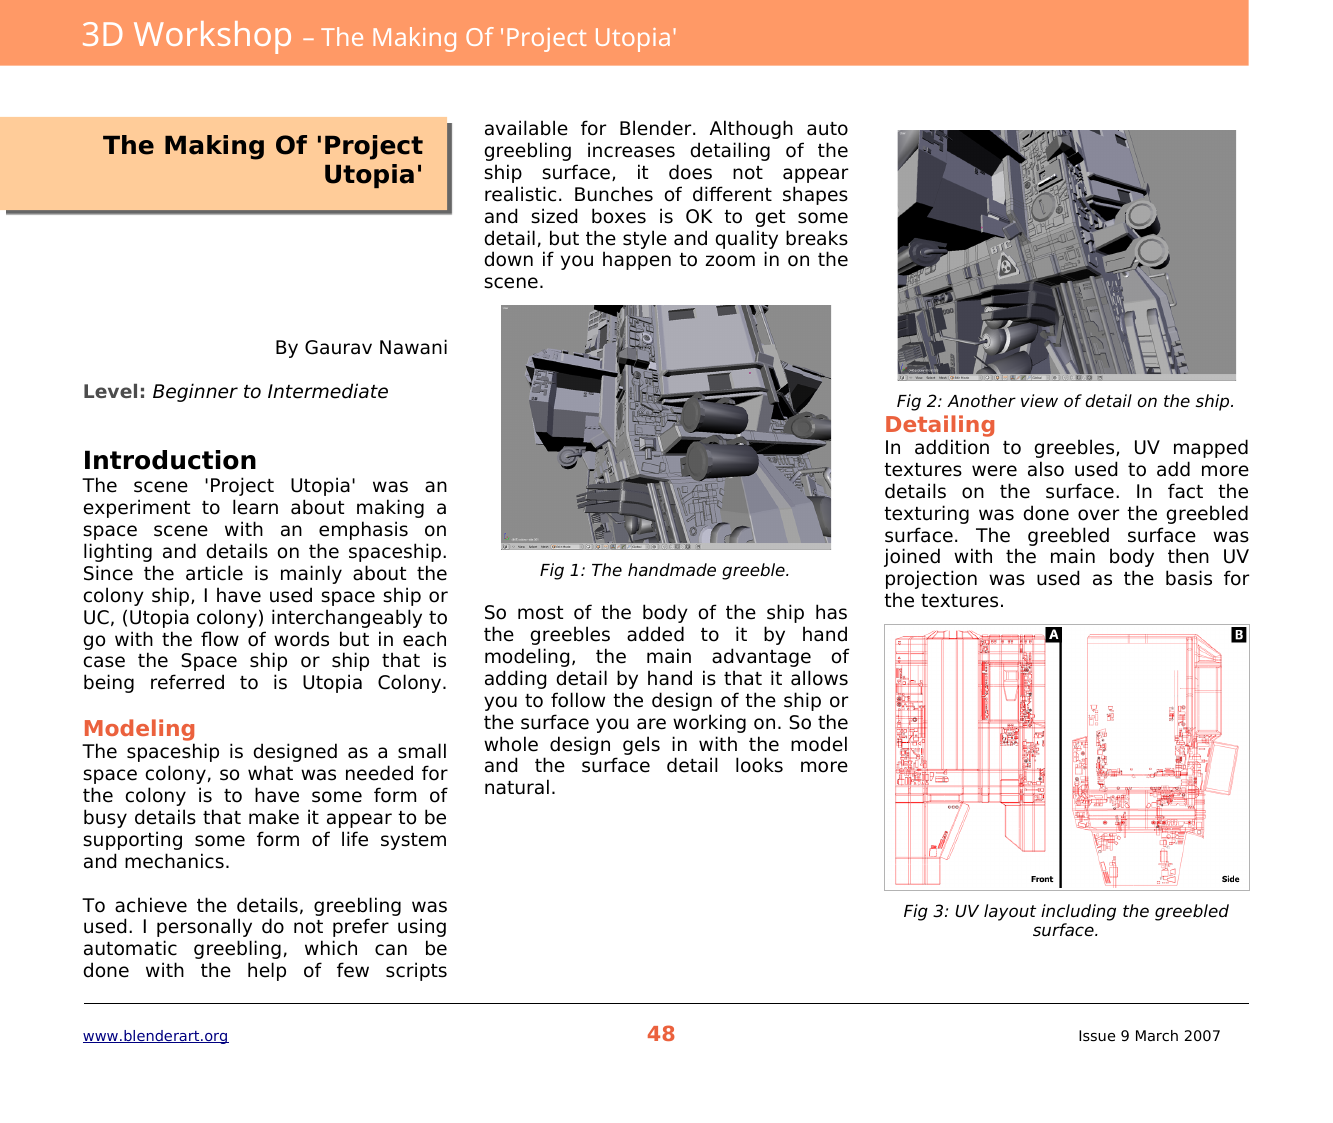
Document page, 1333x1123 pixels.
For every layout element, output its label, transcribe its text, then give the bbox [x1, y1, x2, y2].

text Fig 3: UV layout including the greebled surface. [884, 891, 1249, 941]
text To achieve the details, greebling was used. I personally do not prefer using automatic greebling, which can be done with the help of few scripts [83, 873, 448, 982]
text The scene 'Project Utopia' was an experiment to learn about making a space scene with an emphasis on lighting and details on the spaceship. Since the article is mainly about the colony ship, I have used space ship or UC, (Utopia colony) interchangeably to go with the flow of words but in each case the Space ship or ship that is being referred to is Utopia Colony. Modeling The spaceship is designed as a small space colony, so what was needed for the colony is to have some form of busy details that make it appear to be supporting some form of life system and mechanics. [83, 475, 448, 873]
text available for Blender. Although auto greebling increases detailing of the ship surface, it does not appear realistic. Bunches of different shapes and sized boxes is OK to get some detail, but the style and quality breaks down if you happen to zoom in on the scene. [483, 118, 849, 293]
picture [897, 130, 1237, 381]
text Introduction [83, 424, 448, 475]
picture [887, 627, 1247, 888]
text Fig 1: The handmade greeble. [483, 293, 849, 580]
text [884, 941, 1249, 984]
text Fig 2: Another view of detail on the ship. [884, 118, 1249, 412]
text By Gaurav Nawani [83, 337, 448, 359]
text Detailing In addition to greebles, UV mapped textures were also used to add more details on the surface. In fact the texturing was done over the greebled surface. The greebled surface was joined with the main body then UV projection was used as the basis for the textures. [884, 412, 1249, 612]
picture [501, 305, 832, 550]
text [884, 612, 1249, 624]
text So most of the body of the ship has the greebles added to it by hand modeling, the main advantage of adding detail by hand is that it allows you to follow the design of the ship or the surface you are working on. So the whole design gels in with the model and the surface detail looks more natural. [483, 580, 849, 799]
text Level: Beginner to Intermediate [83, 381, 448, 402]
